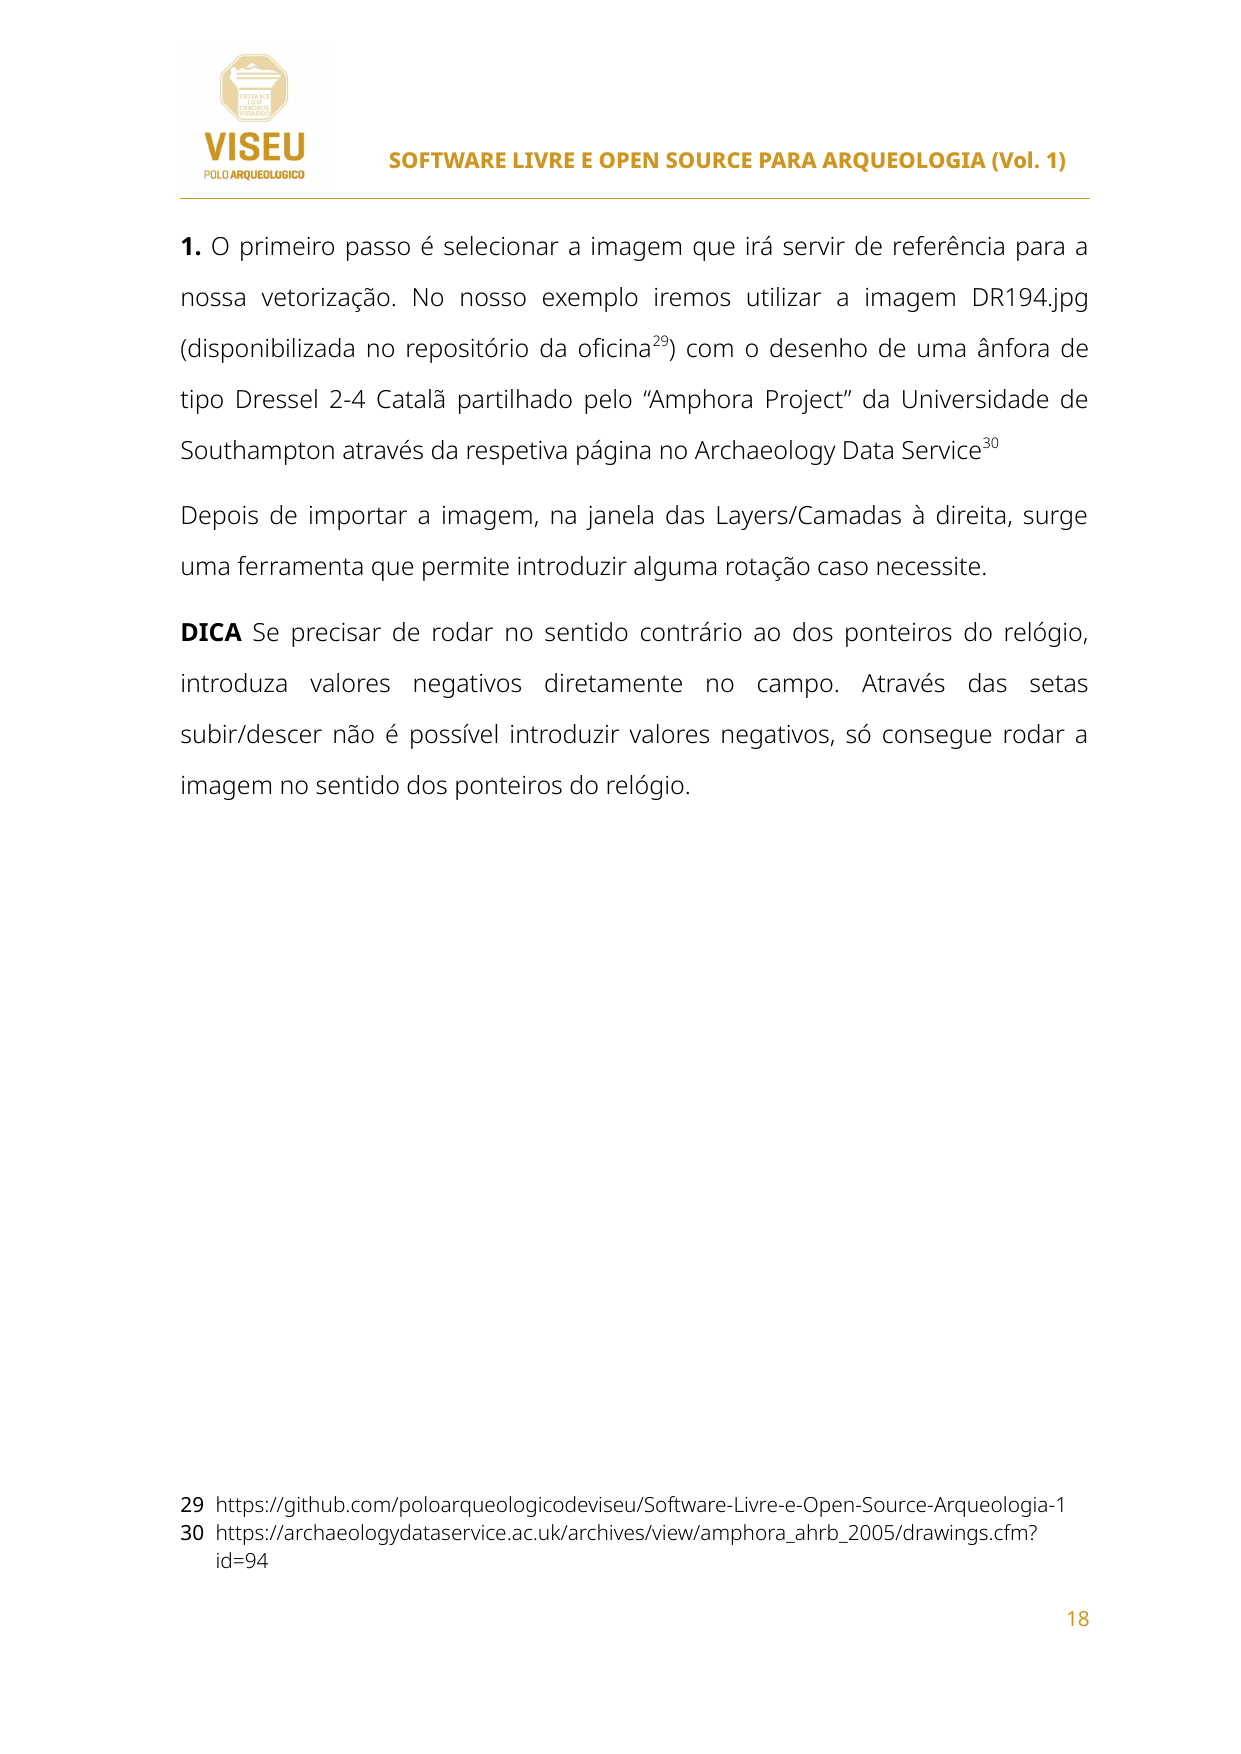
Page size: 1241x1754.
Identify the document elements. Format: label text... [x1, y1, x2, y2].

text 1. O primeiro passo é selecionar a imagem que irá servir de referência para a nossa vetorização. No nosso exemplo iremos utilizar a imagem DR194.jpg (disponibilizada no repositório da oficina) com o desenho de uma ânfora de tipo Dressel 2-4 Catalã partilhado pelo “Amphora Project” da Universidade de Southampton através da respetiva página no Archaeology Data Service [180, 228, 1090, 466]
text https://archaeologydataservice.ac.uk/archives/view/amphora_ahrb_2005/drawings.cfm?id=94 [180, 1518, 1090, 1575]
text Depois de importar a imagem, na janela das Layers/Camadas à direita, surge uma ferramenta que permite introduzir alguma rotação caso necessite. [180, 498, 1090, 583]
text DICA Se precisar de rodar no sentido contrário ao dos ponteiros do relógio, introduza valores negativos diretamente no campo. Através das setas subir/descer não é possível introduzir valores negativos, só consegue rodar a imagem no sentido dos ponteiros do relógio. [180, 614, 1090, 802]
text https://github.com/poloarqueologicodeviseu/Software-Livre-e-Open-Source-Arqueologia-1 [180, 1490, 1090, 1518]
